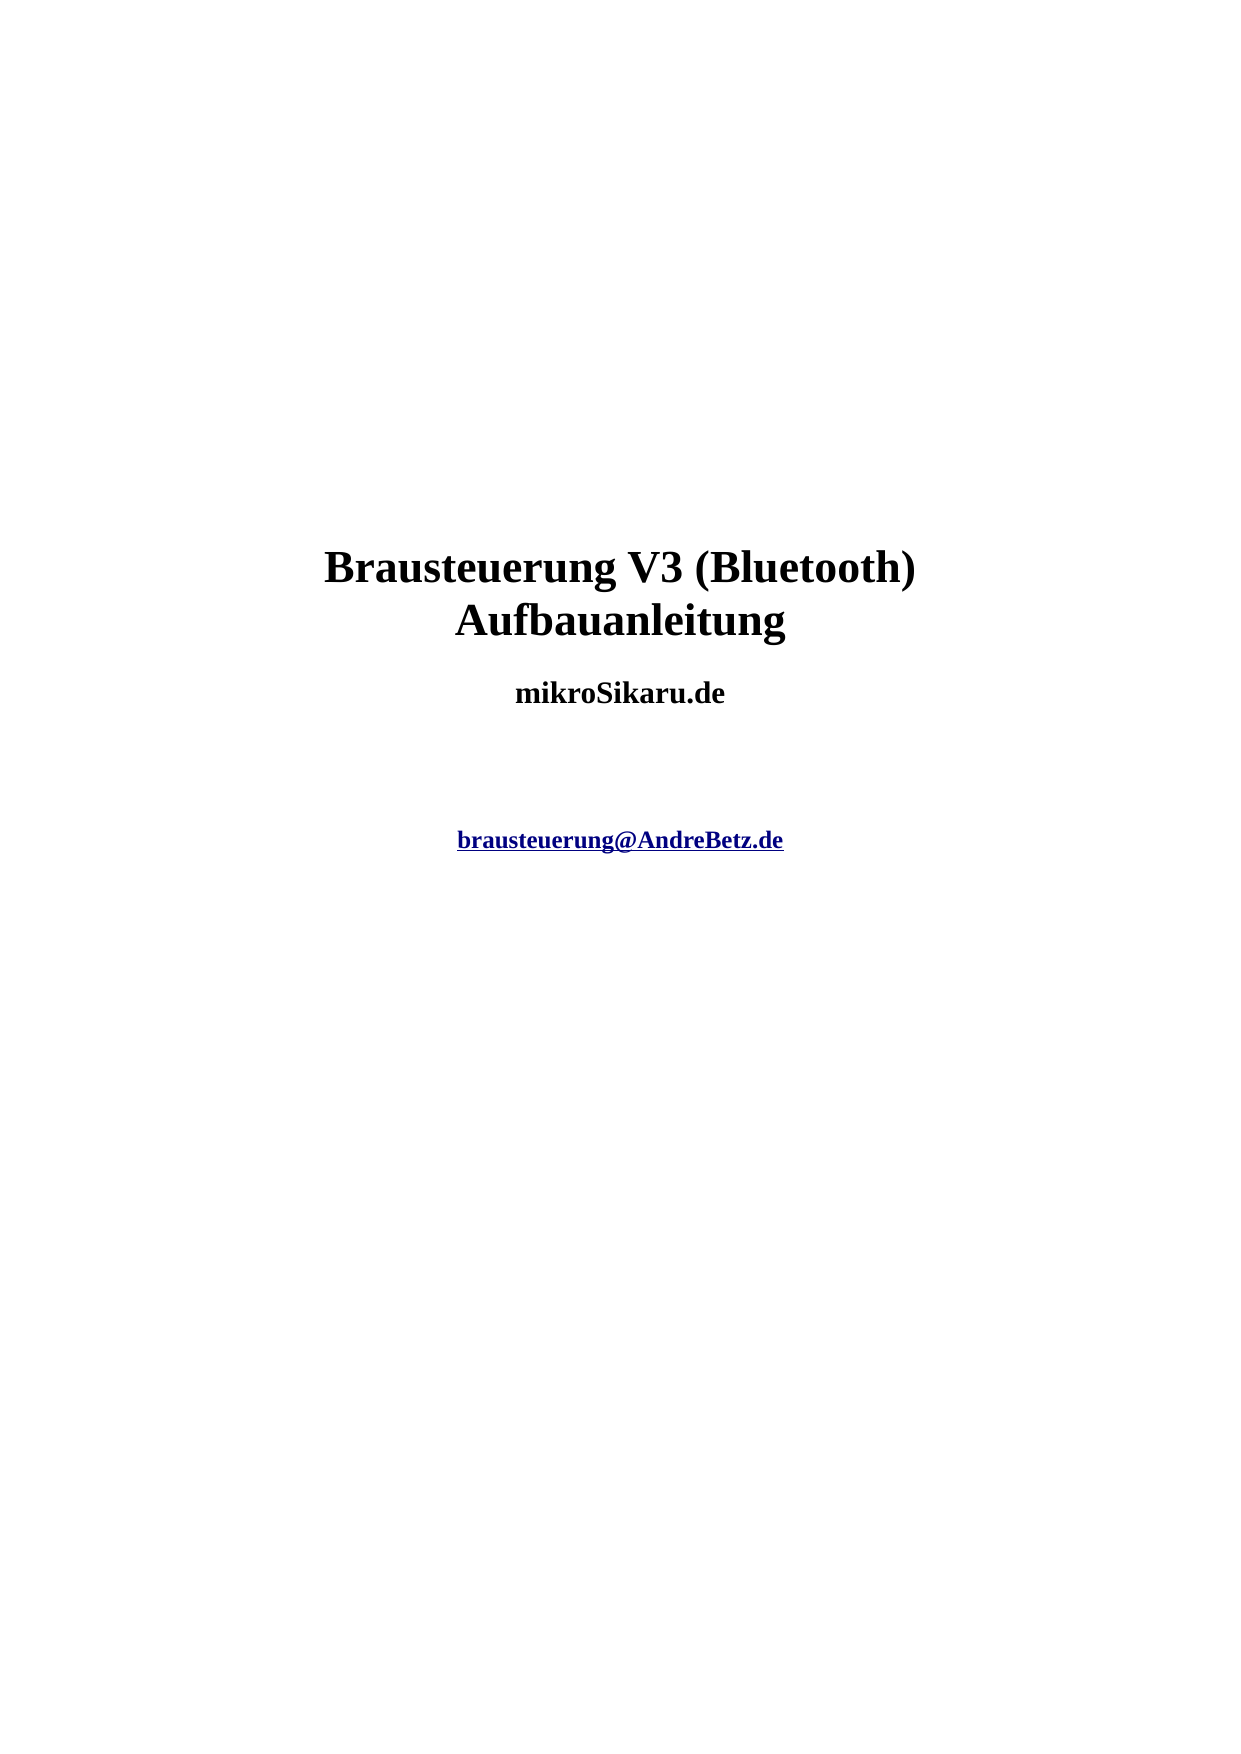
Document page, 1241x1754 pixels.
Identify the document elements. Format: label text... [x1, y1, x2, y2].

text Brausteuerung V3 (Bluetooth) [118, 540, 1122, 592]
text mikroSikaru.de [118, 674, 1122, 710]
text Aufbauanleitung [118, 592, 1122, 645]
text brausteuerung@AndreBetz.de [118, 825, 1122, 854]
